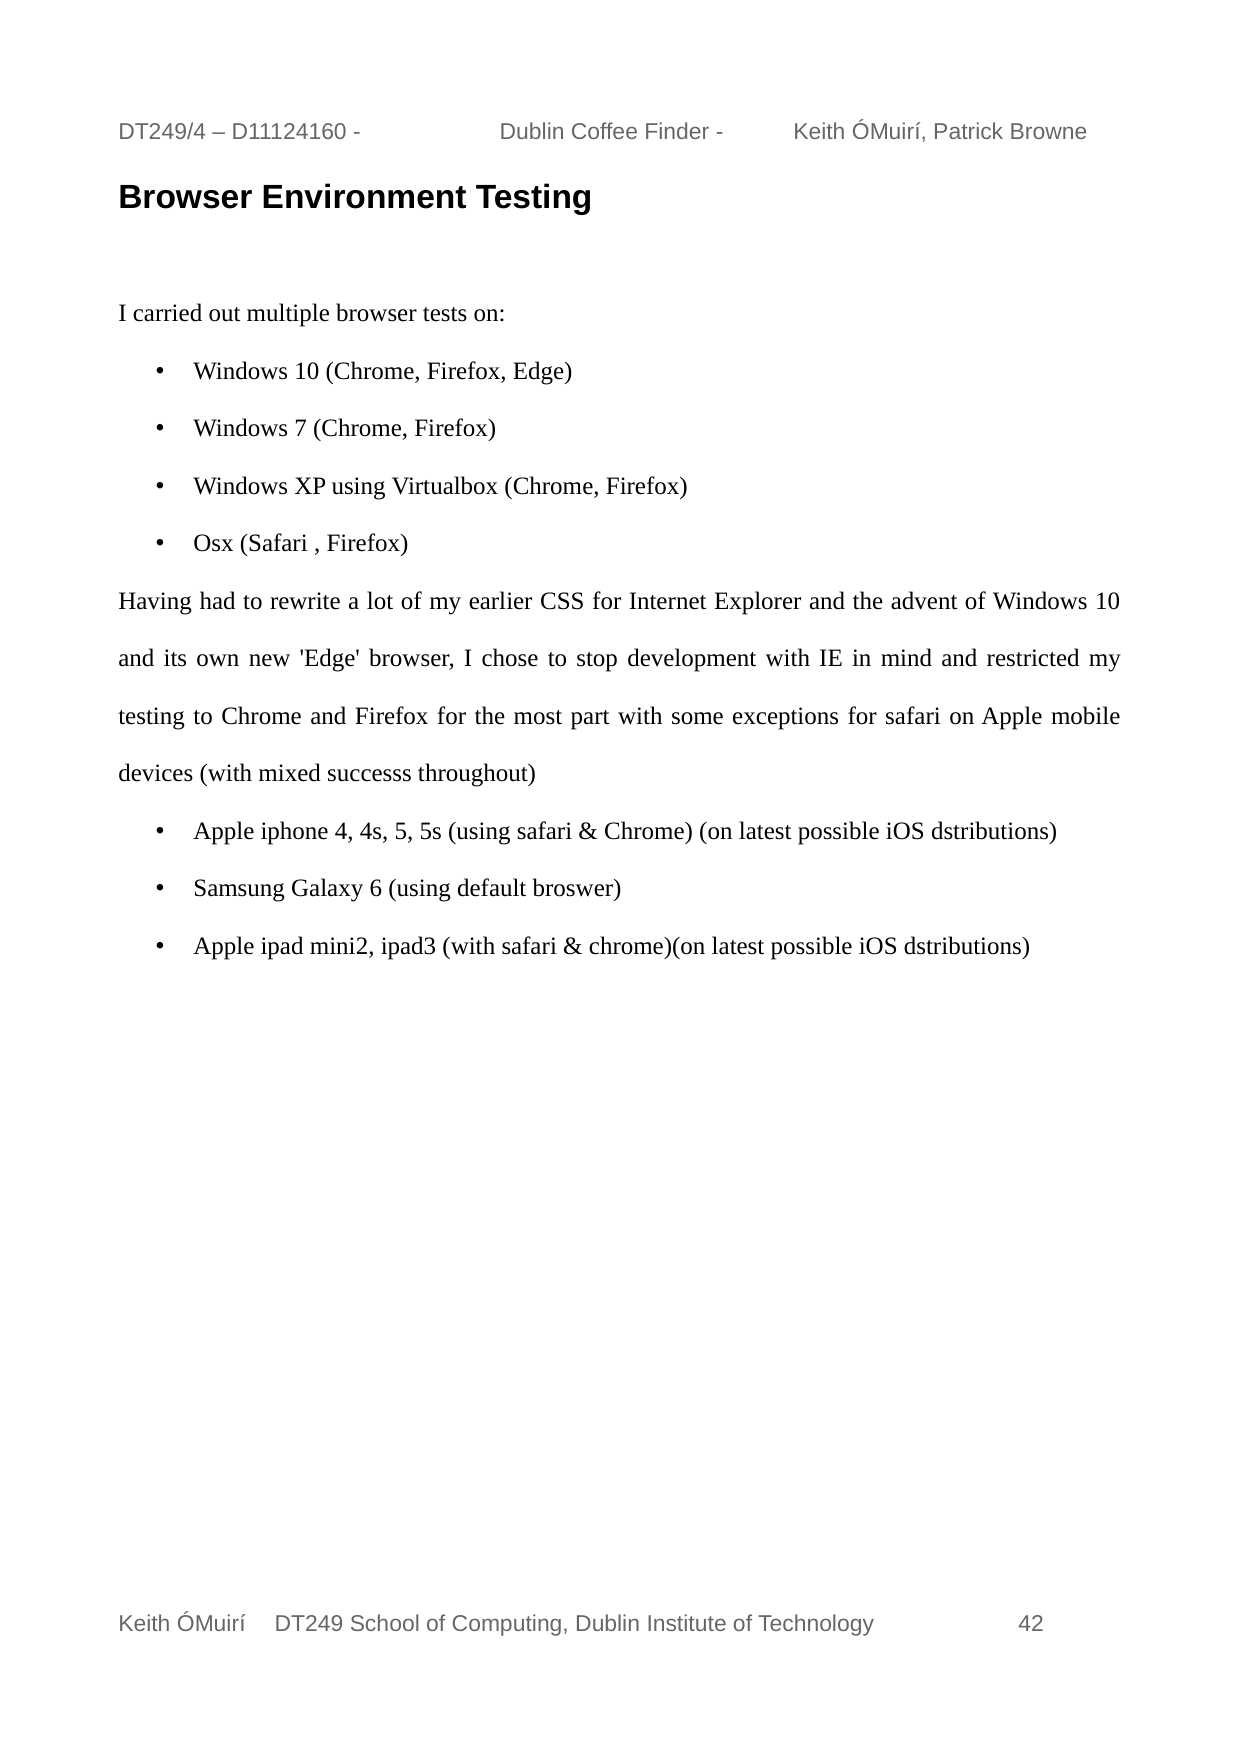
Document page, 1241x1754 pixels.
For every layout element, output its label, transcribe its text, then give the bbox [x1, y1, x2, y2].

list Windows 7 (Chrome, Firefox) [156, 413, 1122, 442]
text Having had to rewrite a lot of my earlier CSS for Internet Explorer and the advent of Windows 10 and its own new 'Edge' browser, I chose to stop development with IE in mind and restricted my testing to Chrome and Firefox for the most part with some exceptions for safari on Apple mobile devices (with mixed successs throughout) [118, 586, 1122, 787]
list Windows 10 (Chrome, Firefox, Edge) [156, 356, 1122, 384]
list Samsung Galaxy 6 (using default broswer) [156, 873, 1122, 902]
list Windows XP using Virtualbox (Chrome, Firefox) [156, 471, 1122, 499]
list Osx (Safari , Firefox) [156, 528, 1122, 557]
list Apple ipad mini2, ipad3 (with safari & chrome)(on latest possible iOS dstributions) [156, 931, 1122, 959]
list Apple iphone 4, 4s, 5, 5s (using safari & Chrome) (on latest possible iOS dstributions) [156, 816, 1122, 844]
text I carried out multiple browser tests on: [118, 298, 1122, 327]
subtitle Browser Environment Testing [118, 177, 1122, 216]
